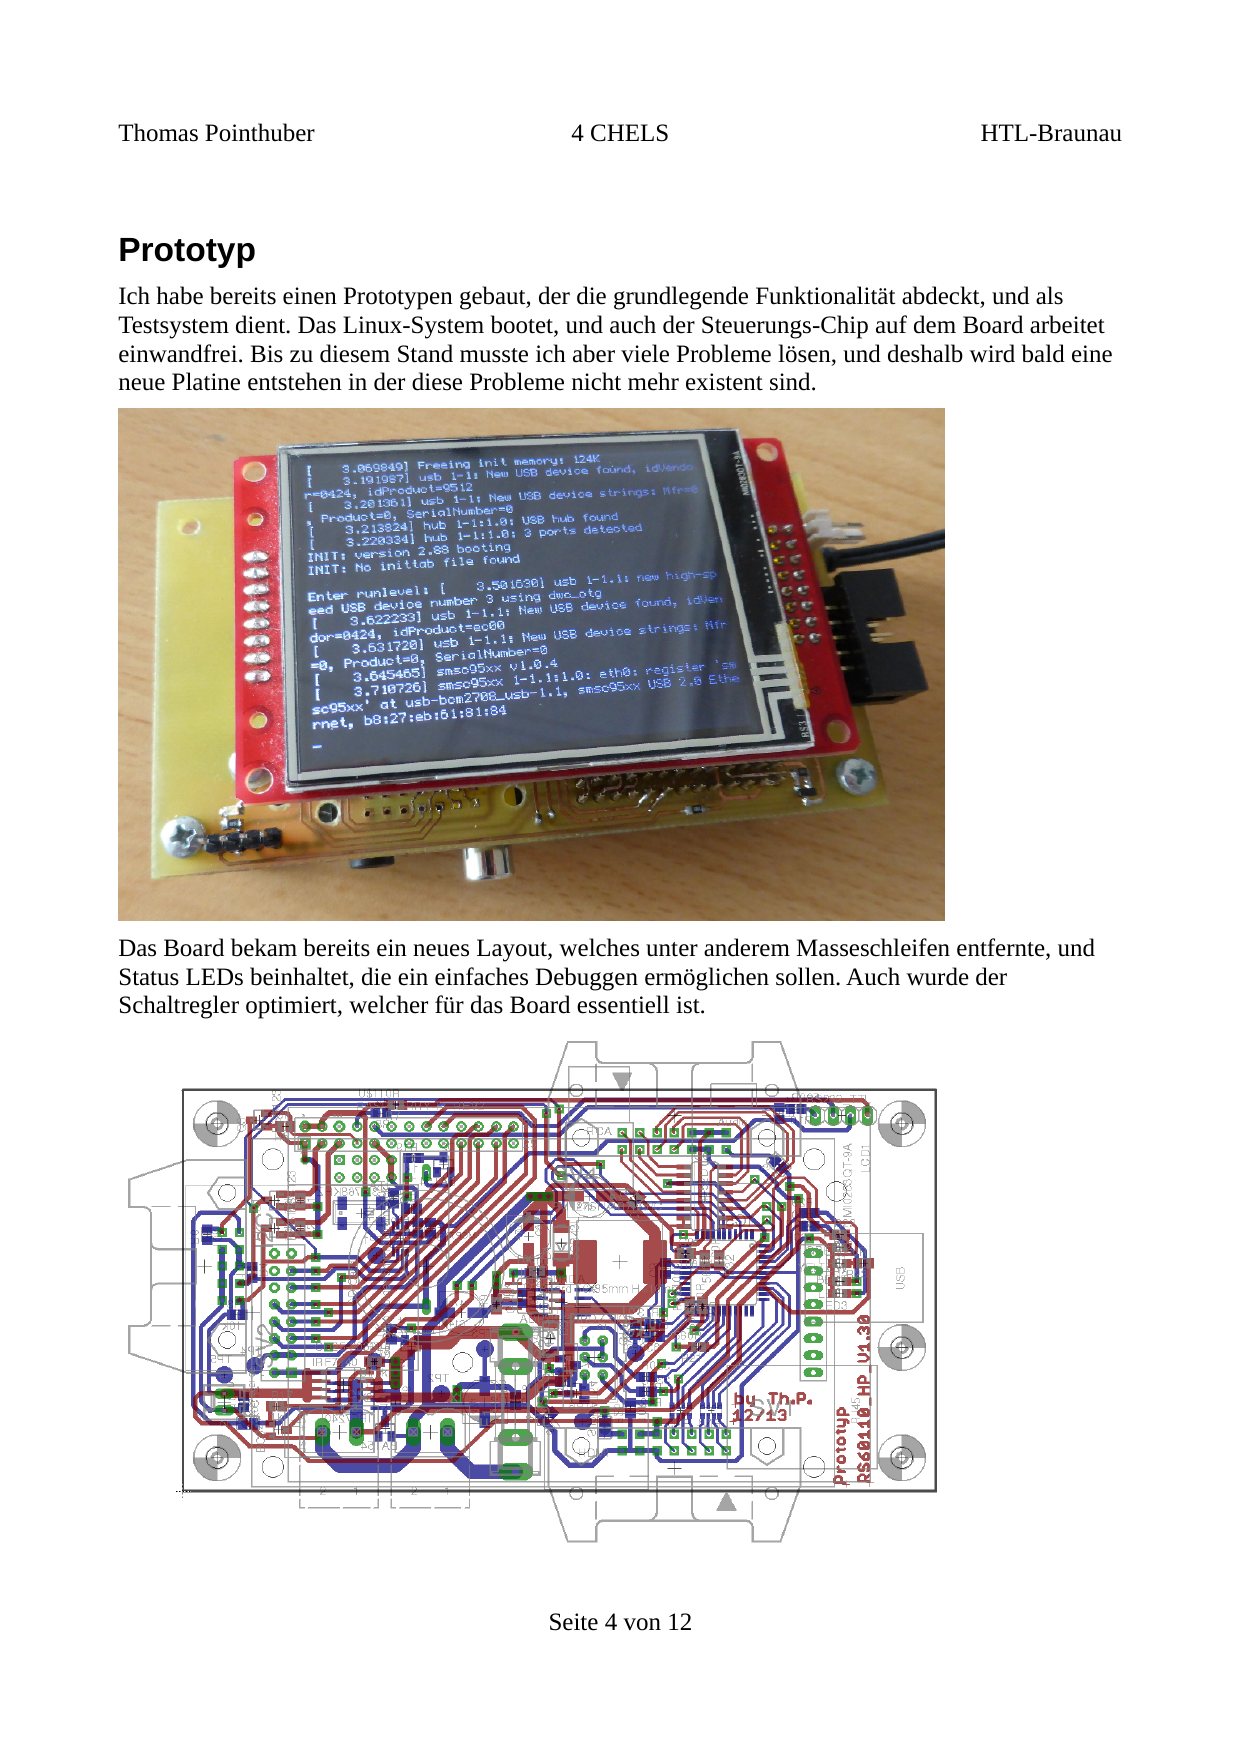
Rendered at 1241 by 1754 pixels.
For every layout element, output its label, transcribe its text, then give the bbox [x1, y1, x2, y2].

picture [118, 1031, 944, 1552]
picture [118, 408, 945, 921]
text Das Board bekam bereits ein neues Layout, welches unter anderem Masseschleifen entfernte, und Status LEDs beinhaltet, die ein einfaches Debuggen ermöglichen sollen. Auch wurde der Schaltregler optimiert, welcher für das Board essentiell ist. [118, 933, 1122, 1019]
subtitle Prototyp [118, 230, 1122, 269]
text Ich habe bereits einen Prototypen gebaut, der die grundlegende Funktionalität abdeckt, und als Testsystem dient. Das Linux-System bootet, und auch der Steuerungs-Chip auf dem Board arbeitet einwandfrei. Bis zu diesem Stand musste ich aber viele Probleme lösen, und deshalb wird bald eine neue Platine entstehen in der diese Probleme nicht mehr existent sind. [118, 281, 1122, 396]
